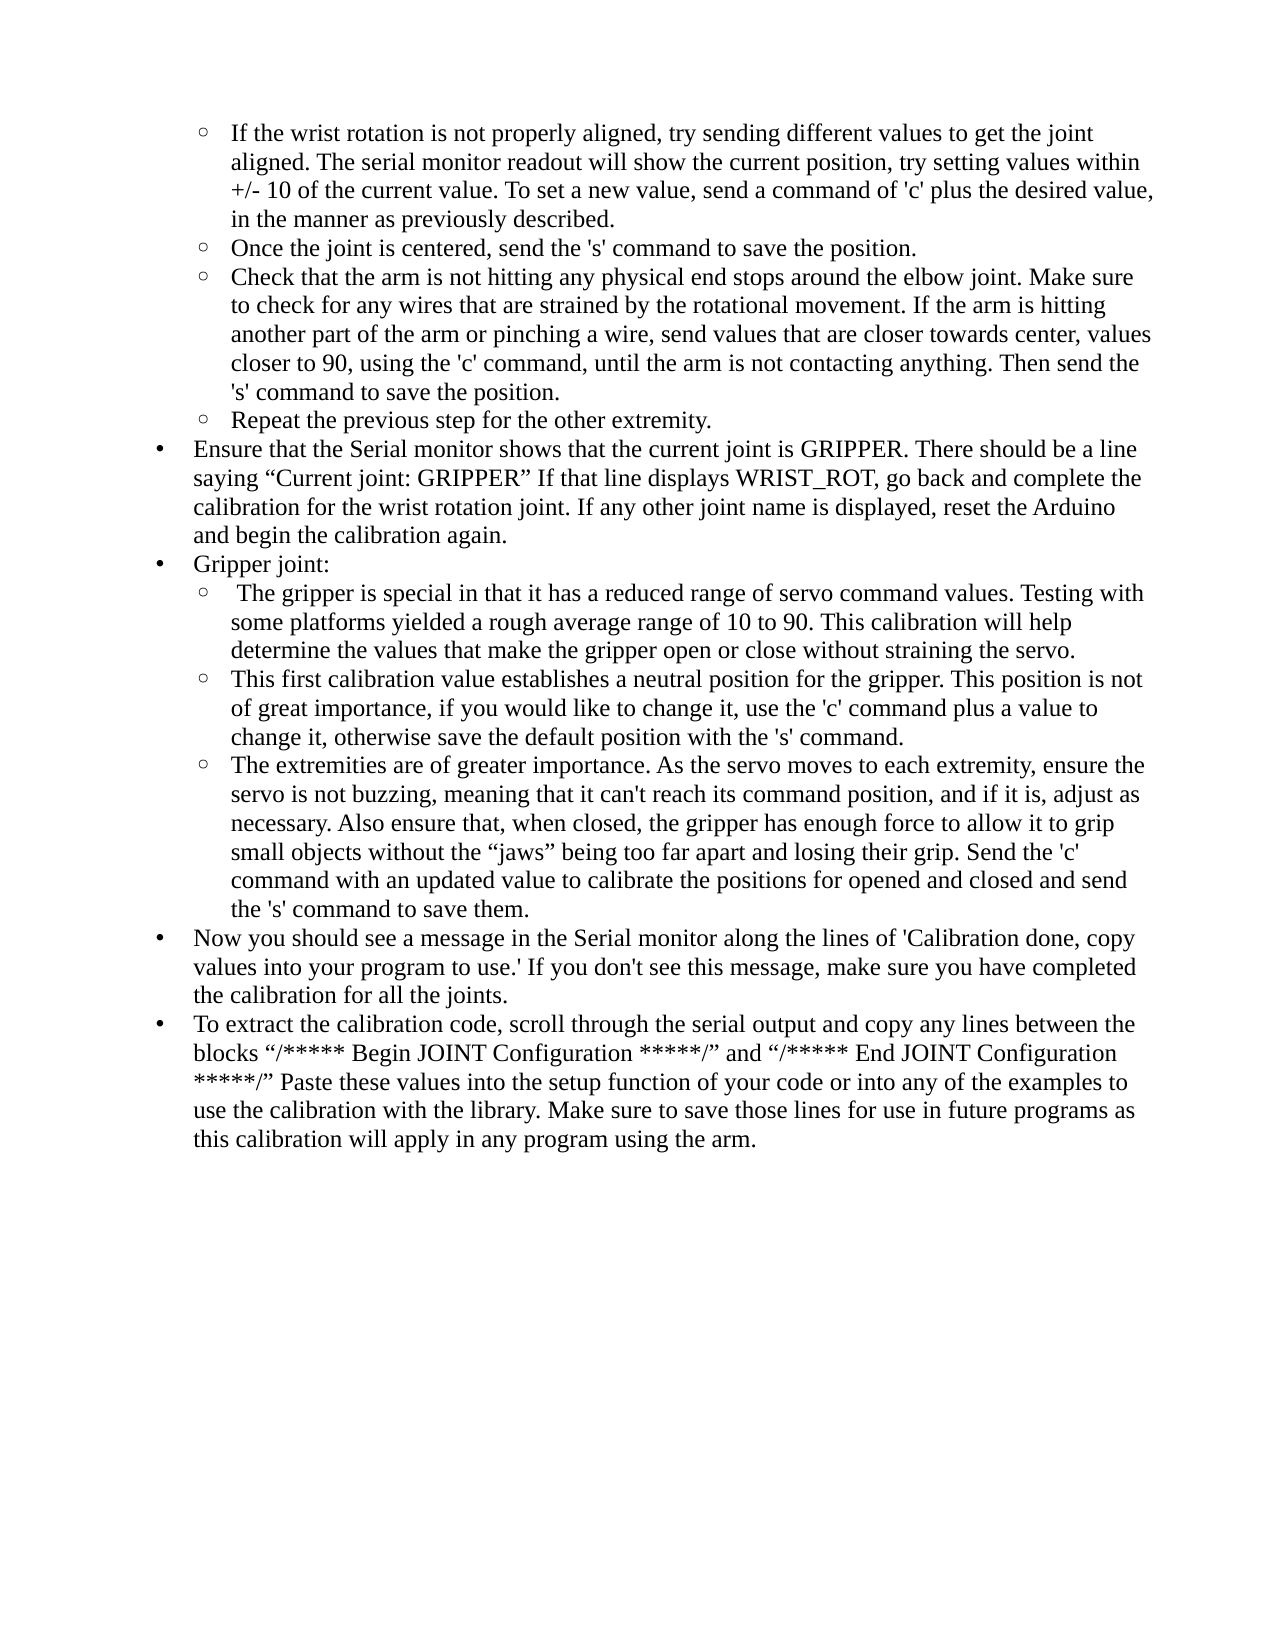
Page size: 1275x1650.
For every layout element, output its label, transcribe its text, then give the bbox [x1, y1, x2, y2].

list Gripper joint: [156, 549, 1157, 578]
list Check that the arm is not hitting any physical end stops around the elbow joint. Make sure to check for any wires that are strained by the rotational movement. If the arm is hitting another part of the arm or pinching a wire, send values that are closer towards center, values closer to 90, using the 'c' command, until the arm is not contacting anything. Then send the 's' command to save the position. [193, 262, 1157, 406]
list The gripper is special in that it has a reduced range of servo command values. Testing with some platforms yielded a rough average range of 10 to 90. This calibration will help determine the values that make the gripper open or close without straining the servo. [193, 578, 1157, 664]
list If the wrist rotation is not properly aligned, try sending different values to get the joint aligned. The serial monitor readout will show the current position, try setting values within +/- 10 of the current value. To set a new value, send a command of 'c' plus the desired value, in the manner as previously described. [193, 118, 1157, 233]
list This first calibration value establishes a neutral position for the gripper. This position is not of great importance, if you would like to change it, use the 'c' command plus a value to change it, otherwise save the default position with the 's' command. [193, 664, 1157, 751]
list To extract the calibration code, scroll through the serial output and copy any lines between the blocks “/***** Begin JOINT Configuration *****/” and “/***** End JOINT Configuration *****/” Paste these values into the setup function of your code or into any of the examples to use the calibration with the library. Make sure to save those lines for use in future programs as this calibration will apply in any program using the arm. [156, 1009, 1157, 1153]
list Once the joint is centered, send the 's' command to save the position. [193, 233, 1157, 262]
list Now you should see a message in the Serial monitor along the lines of 'Calibration done, copy values into your program to use.' If you don't see this message, make sure you have completed the calibration for all the joints. [156, 923, 1157, 1009]
list The extremities are of greater importance. As the servo moves to each extremity, ensure the servo is not buzzing, meaning that it can't reach its command position, and if it is, adjust as necessary. Also ensure that, when closed, the gripper has enough force to allow it to grip small objects without the “jaws” being too far apart and losing their grip. Send the 'c' command with an updated value to calibrate the positions for opened and closed and send the 's' command to save them. [193, 751, 1157, 923]
list Repeat the previous step for the other extremity. [193, 406, 1157, 434]
list Ensure that the Serial monitor shows that the current joint is GRIPPER. There should be a line saying “Current joint: GRIPPER” If that line displays WRIST_ROT, go back and complete the calibration for the wrist rotation joint. If any other joint name is displayed, reset the Arduino and begin the calibration again. [156, 434, 1157, 549]
